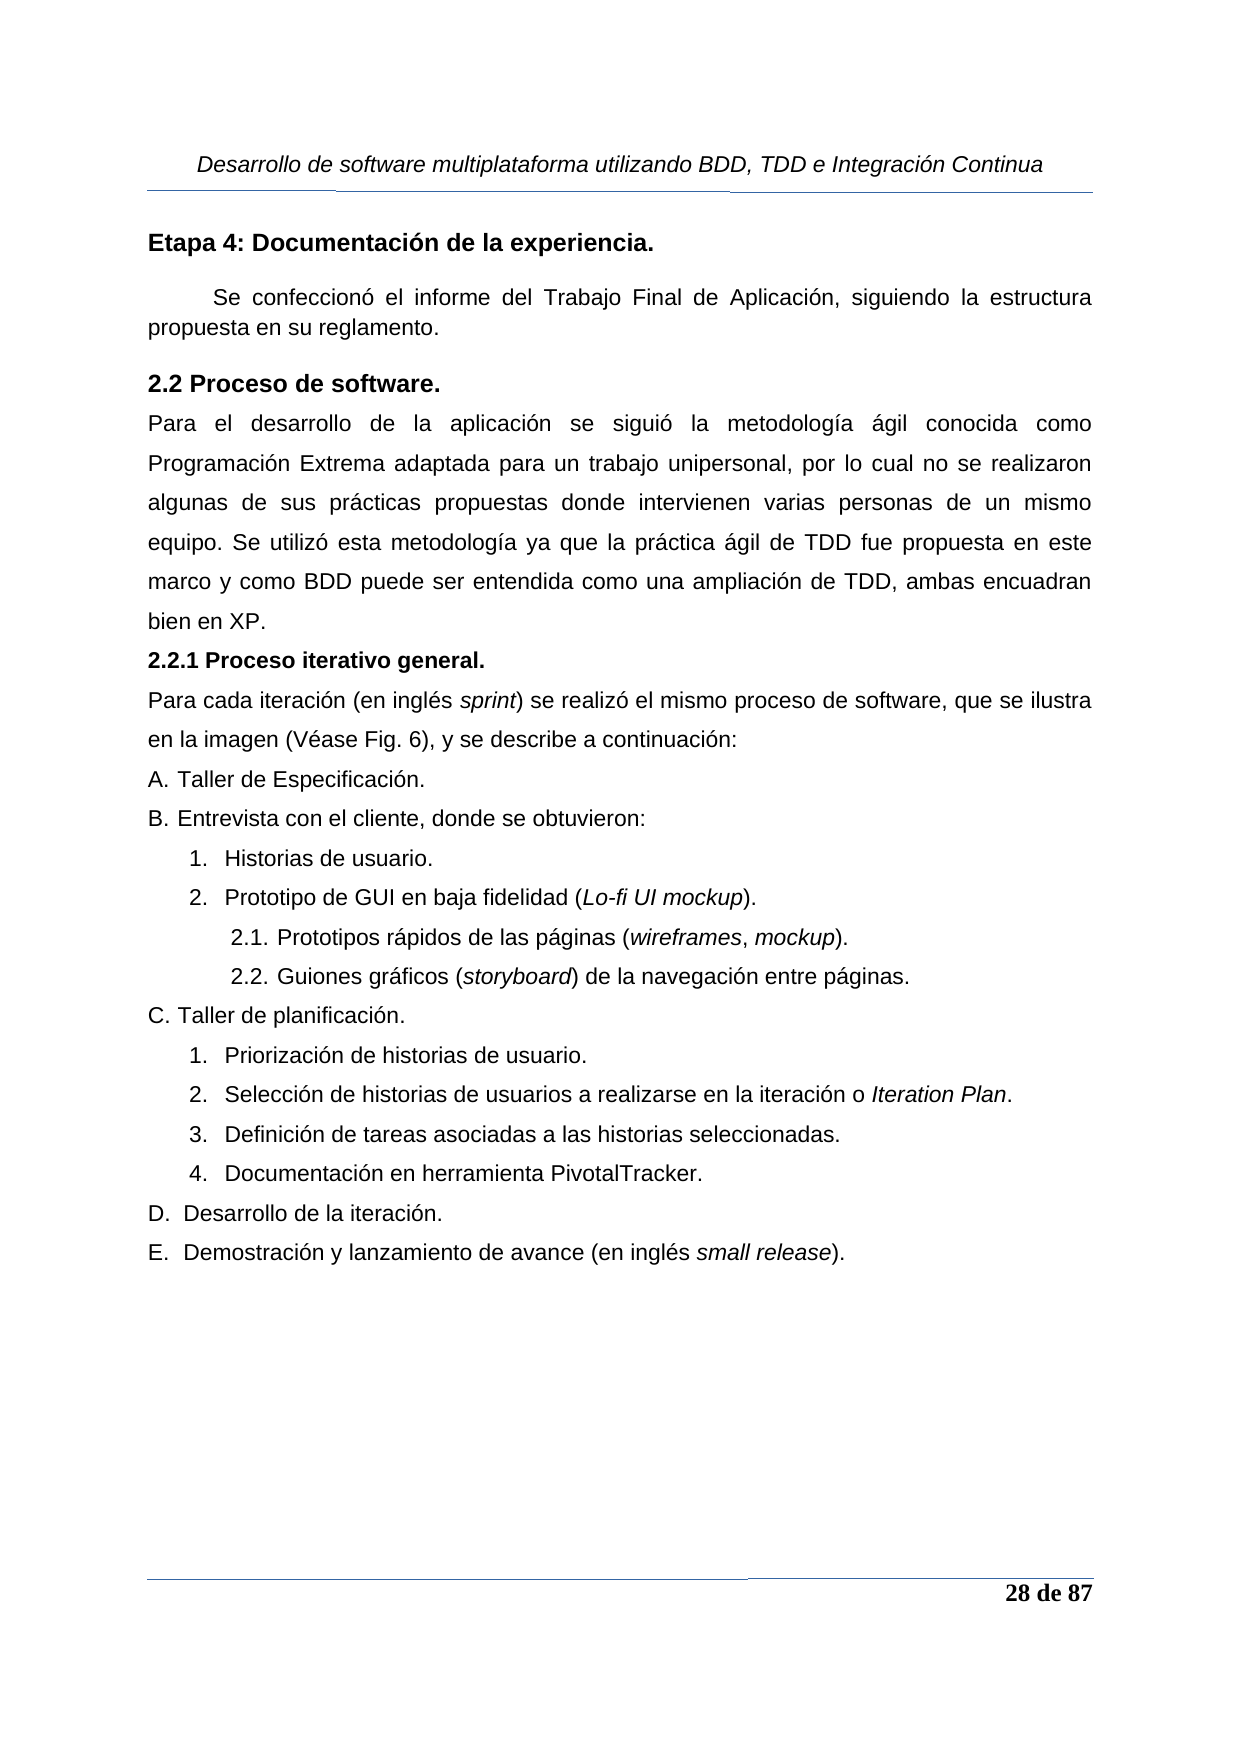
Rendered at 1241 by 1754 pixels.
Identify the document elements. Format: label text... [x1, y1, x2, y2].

text Para cada iteración (en inglés sprint) se realizó el mismo proceso de software, que se ilustra en la imagen (Véase Fig. 6), y se describe a continuación: [148, 687, 1093, 752]
subtitle Etapa 4: Documentación de la experiencia. [148, 228, 1093, 257]
text Para el desarrollo de la aplicación se siguió la metodología ágil conocida como Programación Extrema adaptada para un trabajo unipersonal, por lo cual no se realizaron algunas de sus prácticas propuestas donde intervienen varias personas de un mismo equipo. Se utilizó esta metodología ya que la práctica ágil de TDD fue propuesta en este marco y como BDD puede ser entendida como una ampliación de TDD, ambas encuadran bien en XP. [148, 410, 1093, 634]
list Selección de historias de usuarios a realizarse en la iteración o Iteration Plan. [189, 1081, 1093, 1108]
list Taller de Especificación. [148, 766, 1093, 792]
list Definición de tareas asociadas a las historias seleccionadas. [189, 1121, 1093, 1147]
list Historias de usuario. [189, 844, 1093, 871]
list Priorización de historias de usuario. [189, 1042, 1093, 1068]
subtitle 2.2 Proceso de software. [148, 369, 1093, 398]
list Prototipo de GUI en baja fidelidad (Lo-fi UI mockup). [189, 884, 1093, 910]
text Se confeccionó el informe del Trabajo Final de Aplicación, siguiendo la estructura propuesta en su reglamento. [148, 283, 1093, 340]
list Prototipos rápidos de las páginas (wireframes, mockup). [230, 923, 1093, 950]
list Documentación en herramienta PivotalTracker. [189, 1160, 1093, 1187]
list Guiones gráficos (storyboard) de la navegación entre páginas. [230, 963, 1093, 989]
list Entrevista con el cliente, donde se obtuvieron: [148, 805, 1093, 831]
list Desarrollo de la iteración. [148, 1200, 1093, 1226]
text 2.2.1 Proceso iterativo general. [148, 647, 1093, 673]
list Taller de planificación. [148, 1002, 1093, 1029]
list Demostración y lanzamiento de avance (en inglés small release). [148, 1239, 1093, 1266]
